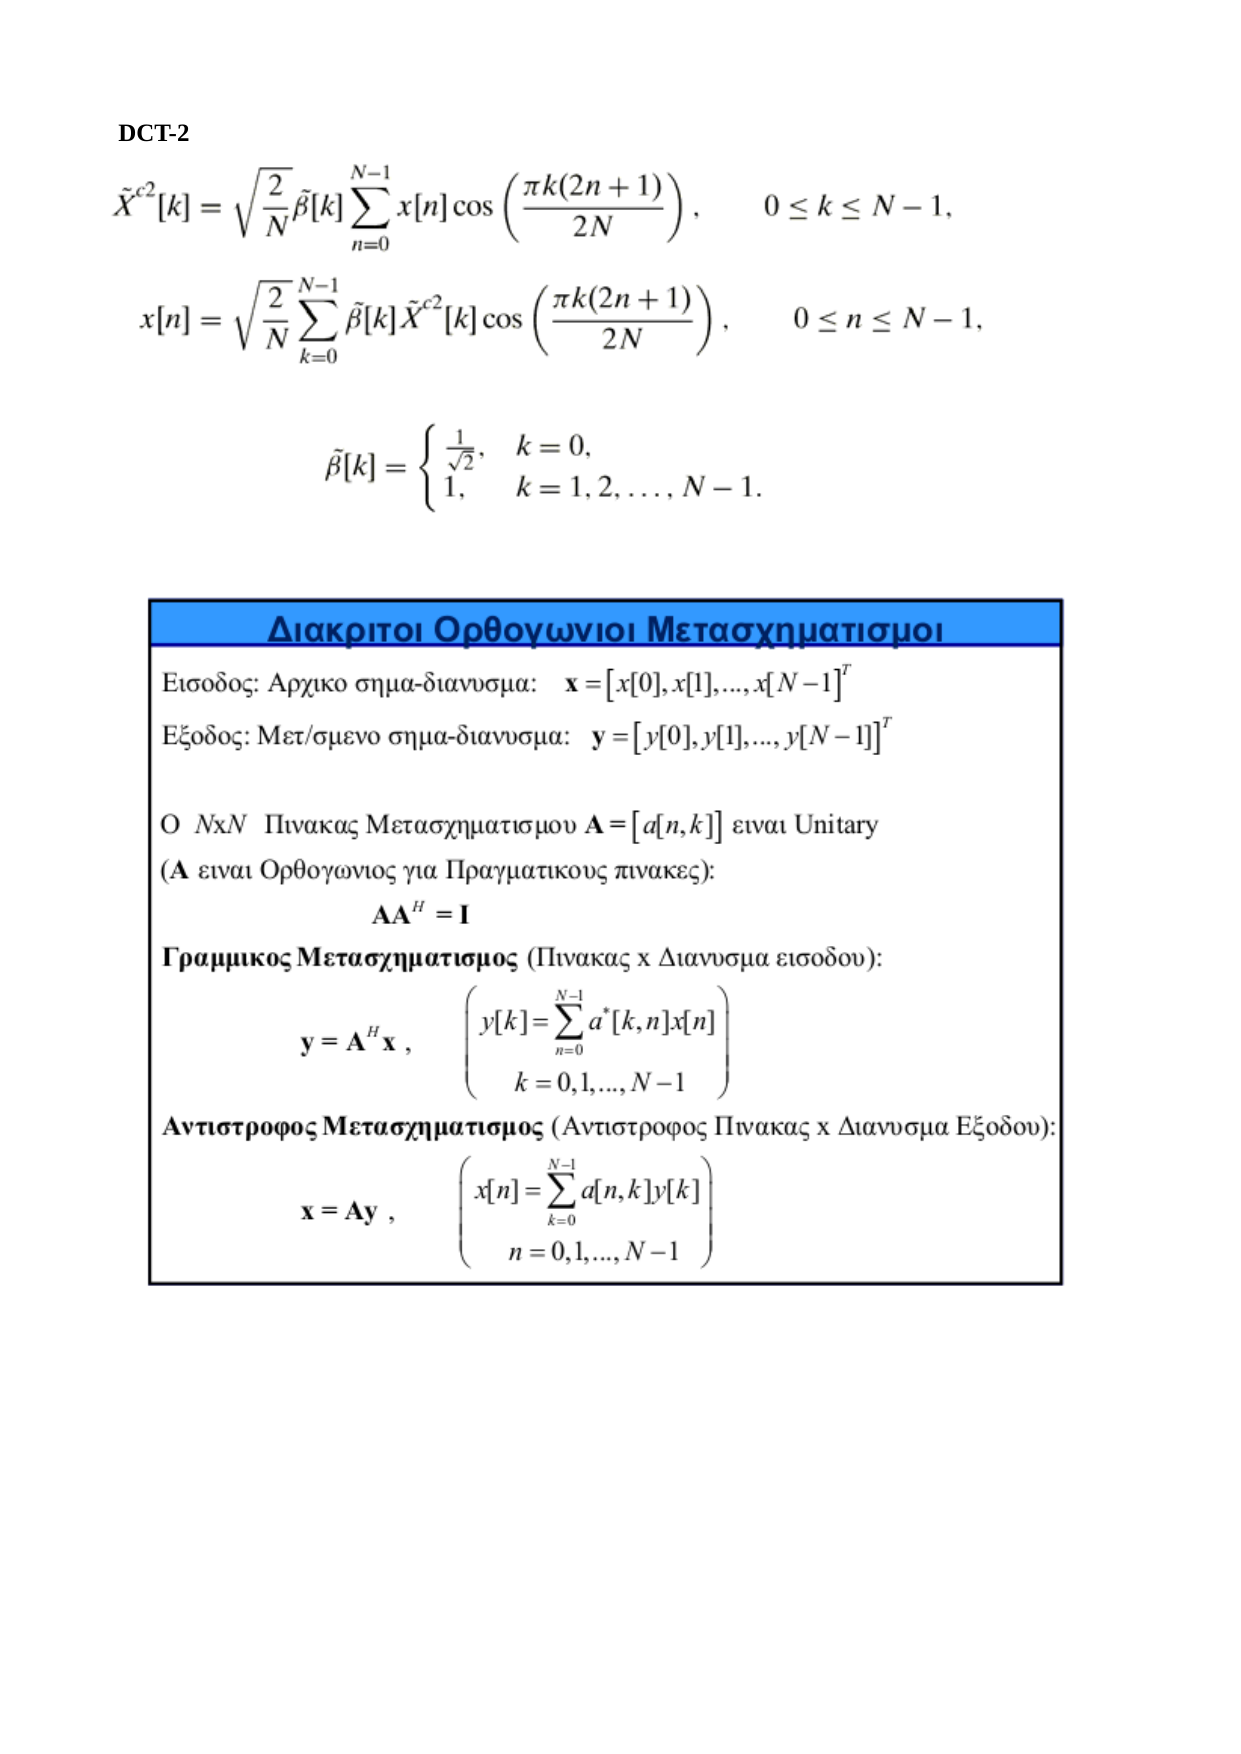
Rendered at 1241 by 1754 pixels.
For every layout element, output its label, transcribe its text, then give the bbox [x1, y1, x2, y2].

picture [99, 152, 989, 514]
text DCT-2 [118, 118, 1122, 147]
picture [91, 577, 1096, 1301]
